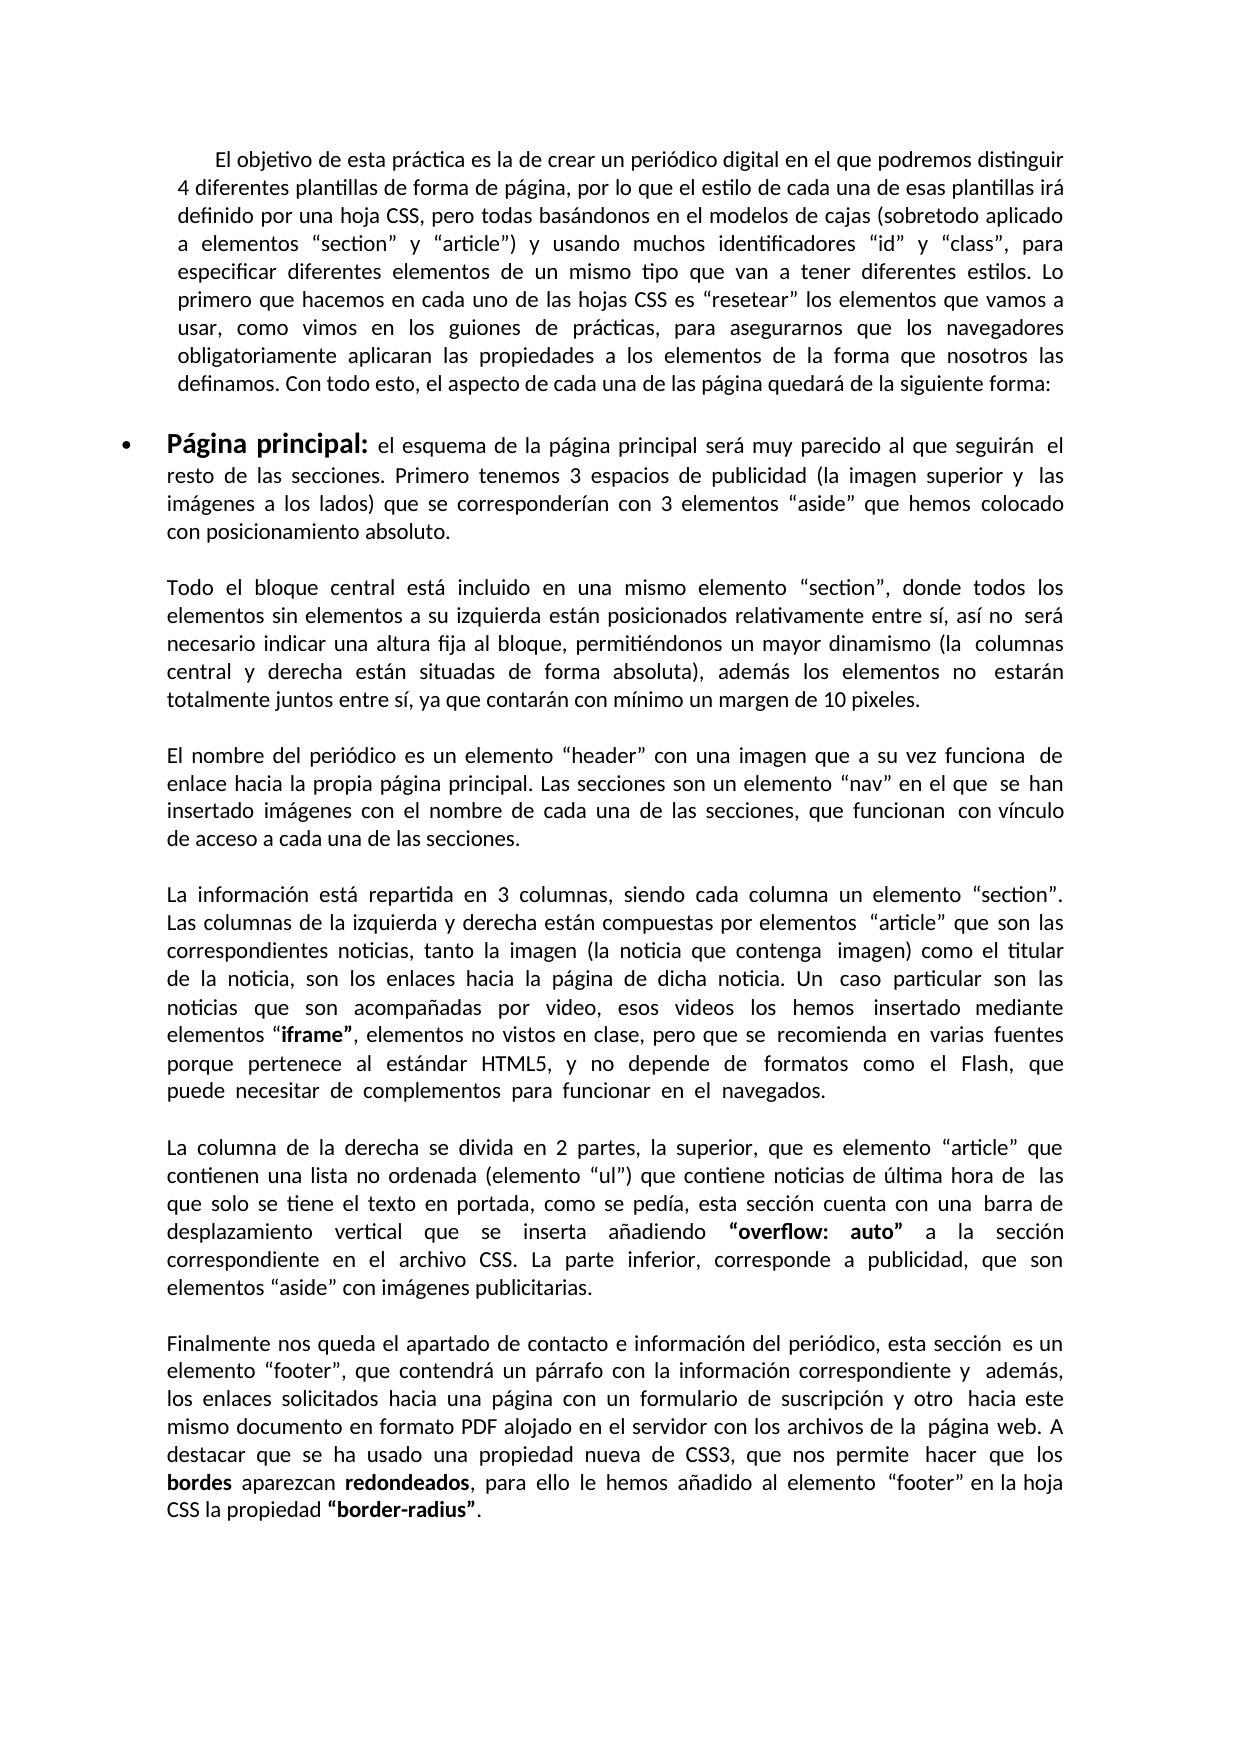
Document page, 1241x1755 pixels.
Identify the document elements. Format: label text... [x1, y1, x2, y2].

text El nombre del periódico es un elemento “header” con una imagen que a su vez funciona de enlace hacia la propia página principal. Las secciones son un elemento “nav” en el que se han insertado imágenes con el nombre de cada una de las secciones, que funcionan con vínculo de acceso a cada una de las secciones. [167, 741, 1064, 852]
text Todo el bloque central está incluido en una mismo elemento “section”, donde todos los elementos sin elementos a su izquierda están posicionados relativamente entre sí, así no será necesario indicar una altura fija al bloque, permitiéndonos un mayor dinamismo (la columnas central y derecha están situadas de forma absoluta), además los elementos no estarán totalmente juntos entre sí, ya que contarán con mínimo un margen de 10 pixeles. [167, 573, 1064, 713]
text La información está repartida en 3 columnas, siendo cada columna un elemento “section”. Las columnas de la izquierda y derecha están compuestas por elementos “article” que son las correspondientes noticias, tanto la imagen (la noticia que contenga imagen) como el titular de la noticia, son los enlaces hacia la página de dicha noticia. Un caso particular son las noticias que son acompañadas por video, esos videos los hemos insertado mediante elementos “iframe”, elementos no vistos en clase, pero que se recomienda en varias fuentes porque pertenece al estándar HTML5, y no depende de formatos como el Flash, que puede necesitar de complementos para funcionar en el navegados. [167, 881, 1064, 1105]
text Finalmente nos queda el apartado de contacto e información del periódico, esta sección es un elemento “footer”, que contendrá un párrafo con la información correspondiente y además, los enlaces solicitados hacia una página con un formulario de suscripción y otro hacia este mismo documento en formato PDF alojado en el servidor con los archivos de la página web. A destacar que se ha usado una propiedad nueva de CSS3, que nos permite hacer que los bordes aparezcan redondeados, para ello le hemos añadido al elemento “footer” en la hoja CSS la propiedad “border-radius”. [167, 1329, 1064, 1523]
text El objetivo de esta práctica es la de crear un periódico digital en el que podremos distinguir 4 diferentes plantillas de forma de página, por lo que el estilo de cada una de esas plantillas irá definido por una hoja CSS, pero todas basándonos en el modelos de cajas (sobretodo aplicado a elementos “section” y “article”) y usando muchos identificadores “id” y “class”, para especificar diferentes elementos de un mismo tipo que van a tener diferentes estilos. Lo primero que hacemos en cada uno de las hojas CSS es “resetear” los elementos que vamos a usar, como vimos en los guiones de prácticas, para asegurarnos que los navegadores obligatoriamente aplicaran las propiedades a los elementos de la forma que nosotros las definamos. Con todo esto, el aspecto de cada una de las página quedará de la siguiente forma: [177, 145, 1064, 397]
list Página principal: el esquema de la página principal será muy parecido al que seguirán el resto de las secciones. Primero tenemos 3 espacios de publicidad (la imagen superior y las imágenes a los lados) que se corresponderían con 3 elementos “aside” que hemos colocado con posicionamiento absoluto. [122, 426, 1064, 545]
text La columna de la derecha se divida en 2 partes, la superior, que es elemento “article” que contienen una lista no ordenada (elemento “ul”) que contiene noticias de última hora de las que solo se tiene el texto en portada, como se pedía, esta sección cuenta con una barra de desplazamiento vertical que se inserta añadiendo “overflow: auto” a la sección correspondiente en el archivo CSS. La parte inferior, corresponde a publicidad, que son elementos “aside” con imágenes publicitarias. [167, 1133, 1064, 1301]
